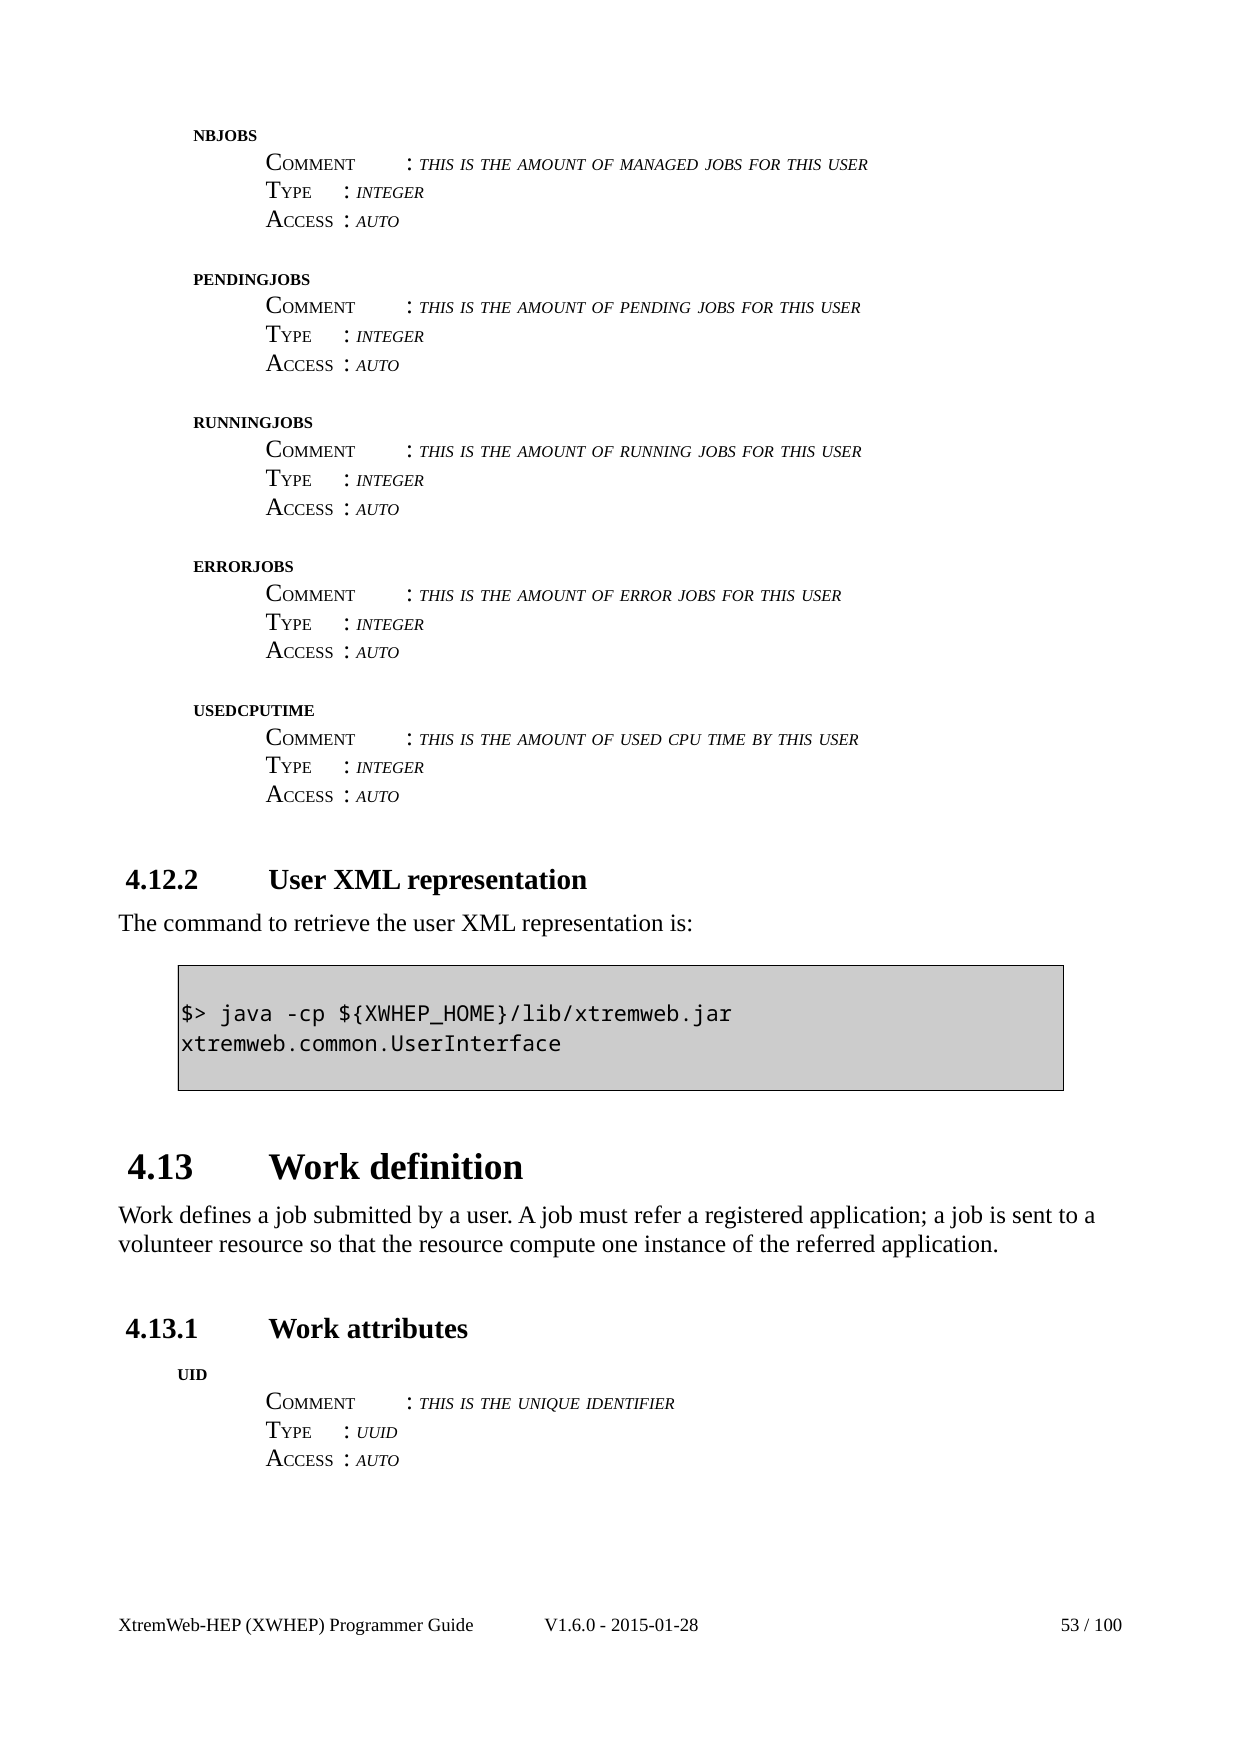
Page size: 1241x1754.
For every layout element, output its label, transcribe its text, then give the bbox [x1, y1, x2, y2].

text Type : integer [265, 463, 1122, 492]
text Comment : this is the unique identifier [265, 1386, 1122, 1415]
text Access : auto [265, 1443, 1122, 1472]
text Comment : this is the amount of used cpu time by this user [265, 722, 1122, 751]
text Access : auto [265, 779, 1122, 808]
text Comment : this is the amount of pending jobs for this user [265, 291, 1122, 319]
text Access : auto [265, 492, 1122, 521]
text Type : integer [265, 607, 1122, 636]
text Type : integer [265, 751, 1122, 779]
text Type : integer [265, 176, 1122, 204]
text The command to retrieve the user XML representation is: [118, 908, 1122, 937]
text Comment : this is the amount of running jobs for this user [265, 434, 1122, 463]
text usedcputime [118, 693, 1122, 722]
text Type : uuid [265, 1415, 1122, 1443]
subtitle User XML representation [118, 862, 1122, 895]
subtitle Work definition [118, 1144, 1122, 1187]
text runningjobs [118, 406, 1122, 434]
text pendingjobs [118, 262, 1122, 291]
text Comment : this is the amount of error jobs for this user [265, 578, 1122, 607]
text errorjobs [118, 549, 1122, 578]
text Type : integer [265, 319, 1122, 348]
text uid [118, 1357, 1122, 1386]
text nbjobs [118, 118, 1122, 147]
subtitle Work attributes [118, 1311, 1122, 1345]
text Access : auto [265, 348, 1122, 377]
text $> java -cp ${XWHEP_HOME}/lib/xtremweb.jar xtremweb.common.UserInterface [179, 995, 1063, 1055]
text Access : auto [265, 636, 1122, 664]
text Work defines a job submitted by a user. A job must refer a registered application; a job is sent to a volunteer resource so that the resource compute one instance of the referred application. [118, 1200, 1122, 1257]
text Comment : this is the amount of managed jobs for this user [265, 147, 1122, 176]
text Access : auto [265, 204, 1122, 233]
